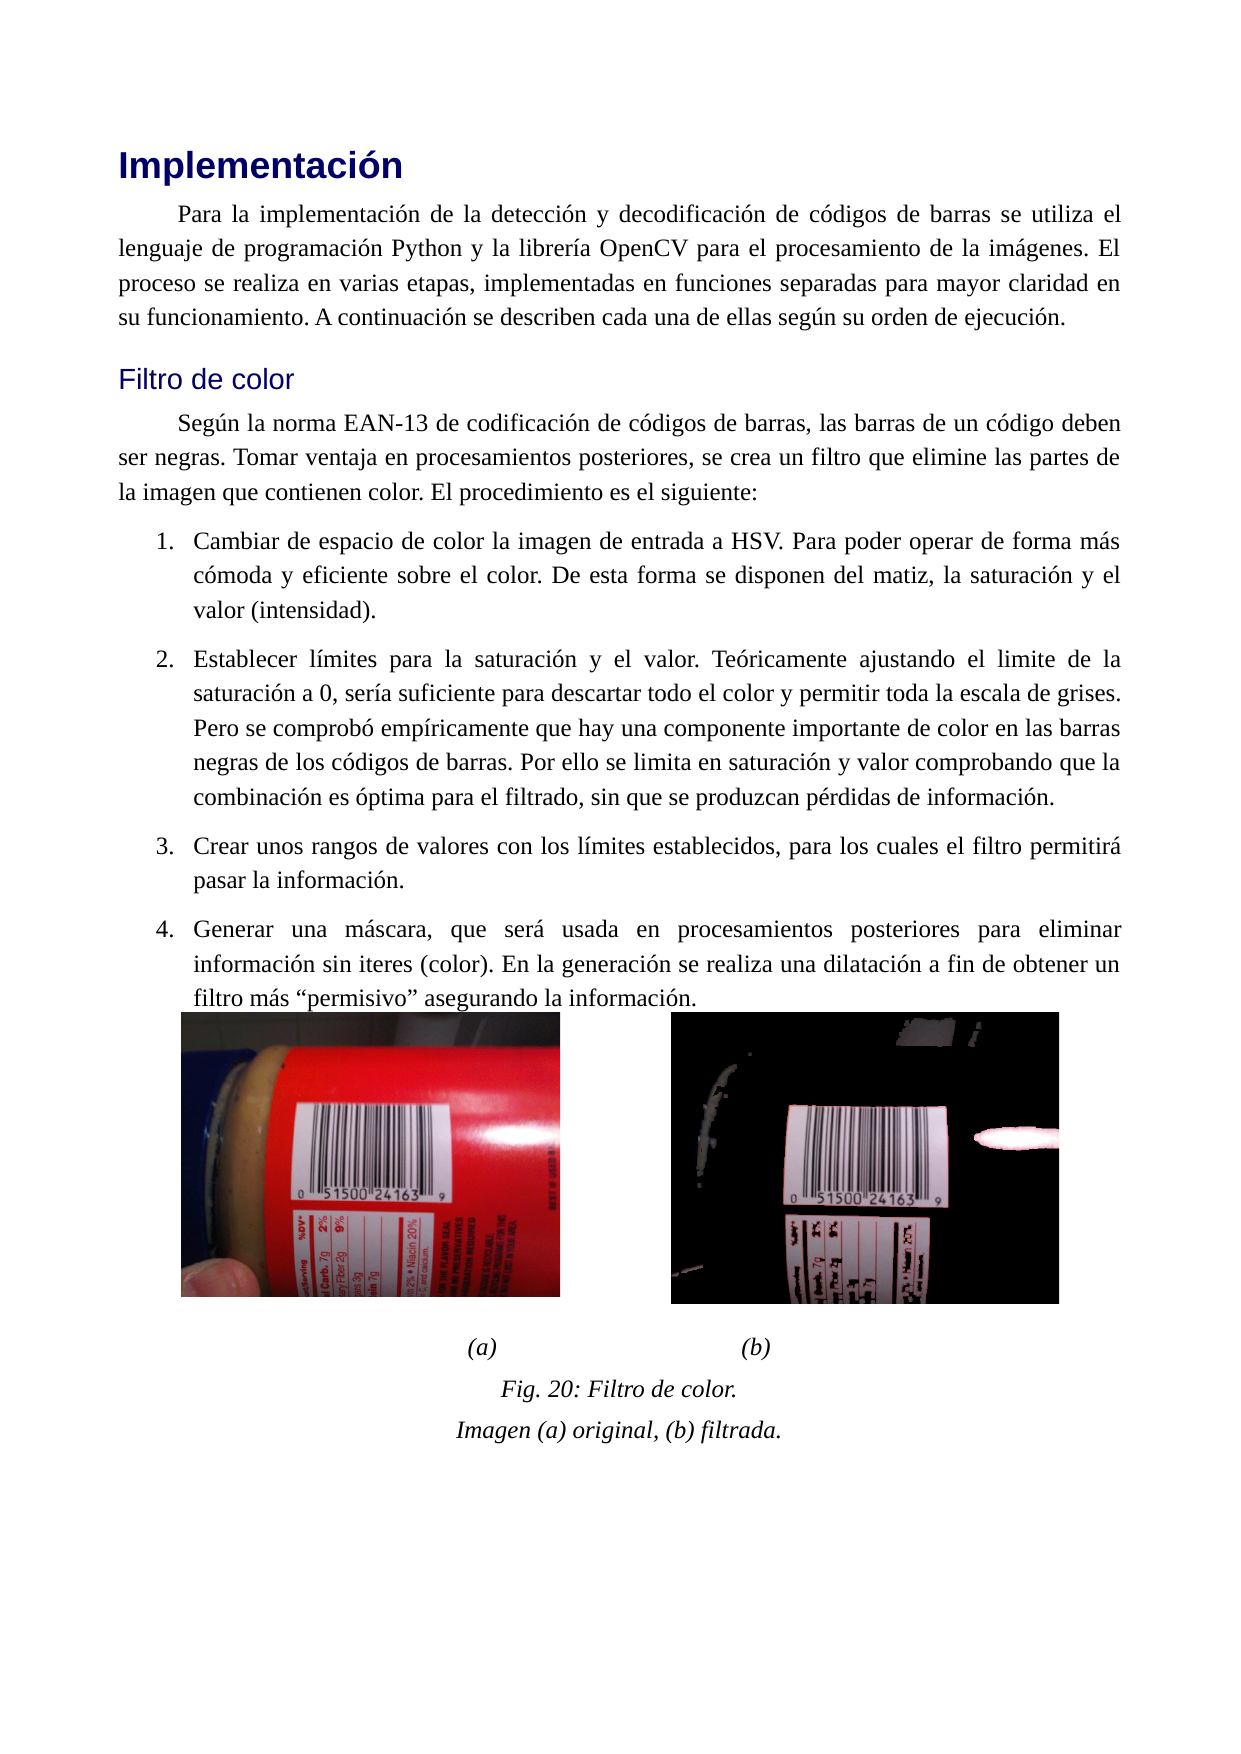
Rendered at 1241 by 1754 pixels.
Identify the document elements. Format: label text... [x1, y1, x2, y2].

list Fig. 20: Filtro de color. [181, 1374, 1059, 1402]
list Cambiar de espacio de color la imagen de entrada a HSV. Para poder operar de forma más cómoda y eficiente sobre el color. De esta forma se disponen del matiz, la saturación y el valor (intensidad). [156, 526, 1122, 623]
text Según la norma EAN-13 de codificación de códigos de barras, las barras de un código deben ser negras. Tomar ventaja en procesamientos posteriores, se crea un filtro que elimine las partes de la imagen que contienen color. El procedimiento es el siguiente: [118, 408, 1122, 505]
list Imagen (a) original, (b) filtrada. [181, 1415, 1059, 1444]
list Crear unos rangos de valores con los límites establecidos, para los cuales el filtro permitirá pasar la información. [156, 831, 1122, 894]
subtitle Filtro de color [118, 362, 1122, 395]
picture [181, 1012, 561, 1297]
list Establecer límites para la saturación y el valor. Teóricamente ajustando el limite de la saturación a 0, sería suficiente para descartar todo el color y permitir toda la escala de grises. Pero se comprobó empíricamente que hay una componente importante de color en las barras negras de los códigos de barras. Por ello se limita en saturación y valor comprobando que la combinación es óptima para el filtrado, sin que se produzcan pérdidas de información. [156, 644, 1122, 810]
subtitle Implementación [118, 143, 1122, 186]
text Para la implementación de la detección y decodificación de códigos de barras se utiliza el lenguaje de programación Python y la librería OpenCV para el procesamiento de la imágenes. El proceso se realiza en varias etapas, implementadas en funciones separadas para mayor claridad en su funcionamiento. A continuación se describen cada una de ellas según su orden de ejecución. [118, 199, 1122, 331]
list [181, 1402, 1059, 1415]
list [181, 1361, 1059, 1374]
list (a) (b) [181, 1025, 1059, 1361]
picture [671, 1012, 1060, 1304]
list Generar una máscara, que será usada en procesamientos posteriores para eliminar información sin iteres (color). En la generación se realiza una dilatación a fin de obtener un filtro más “permisivo” asegurando la información. [156, 914, 1122, 1025]
